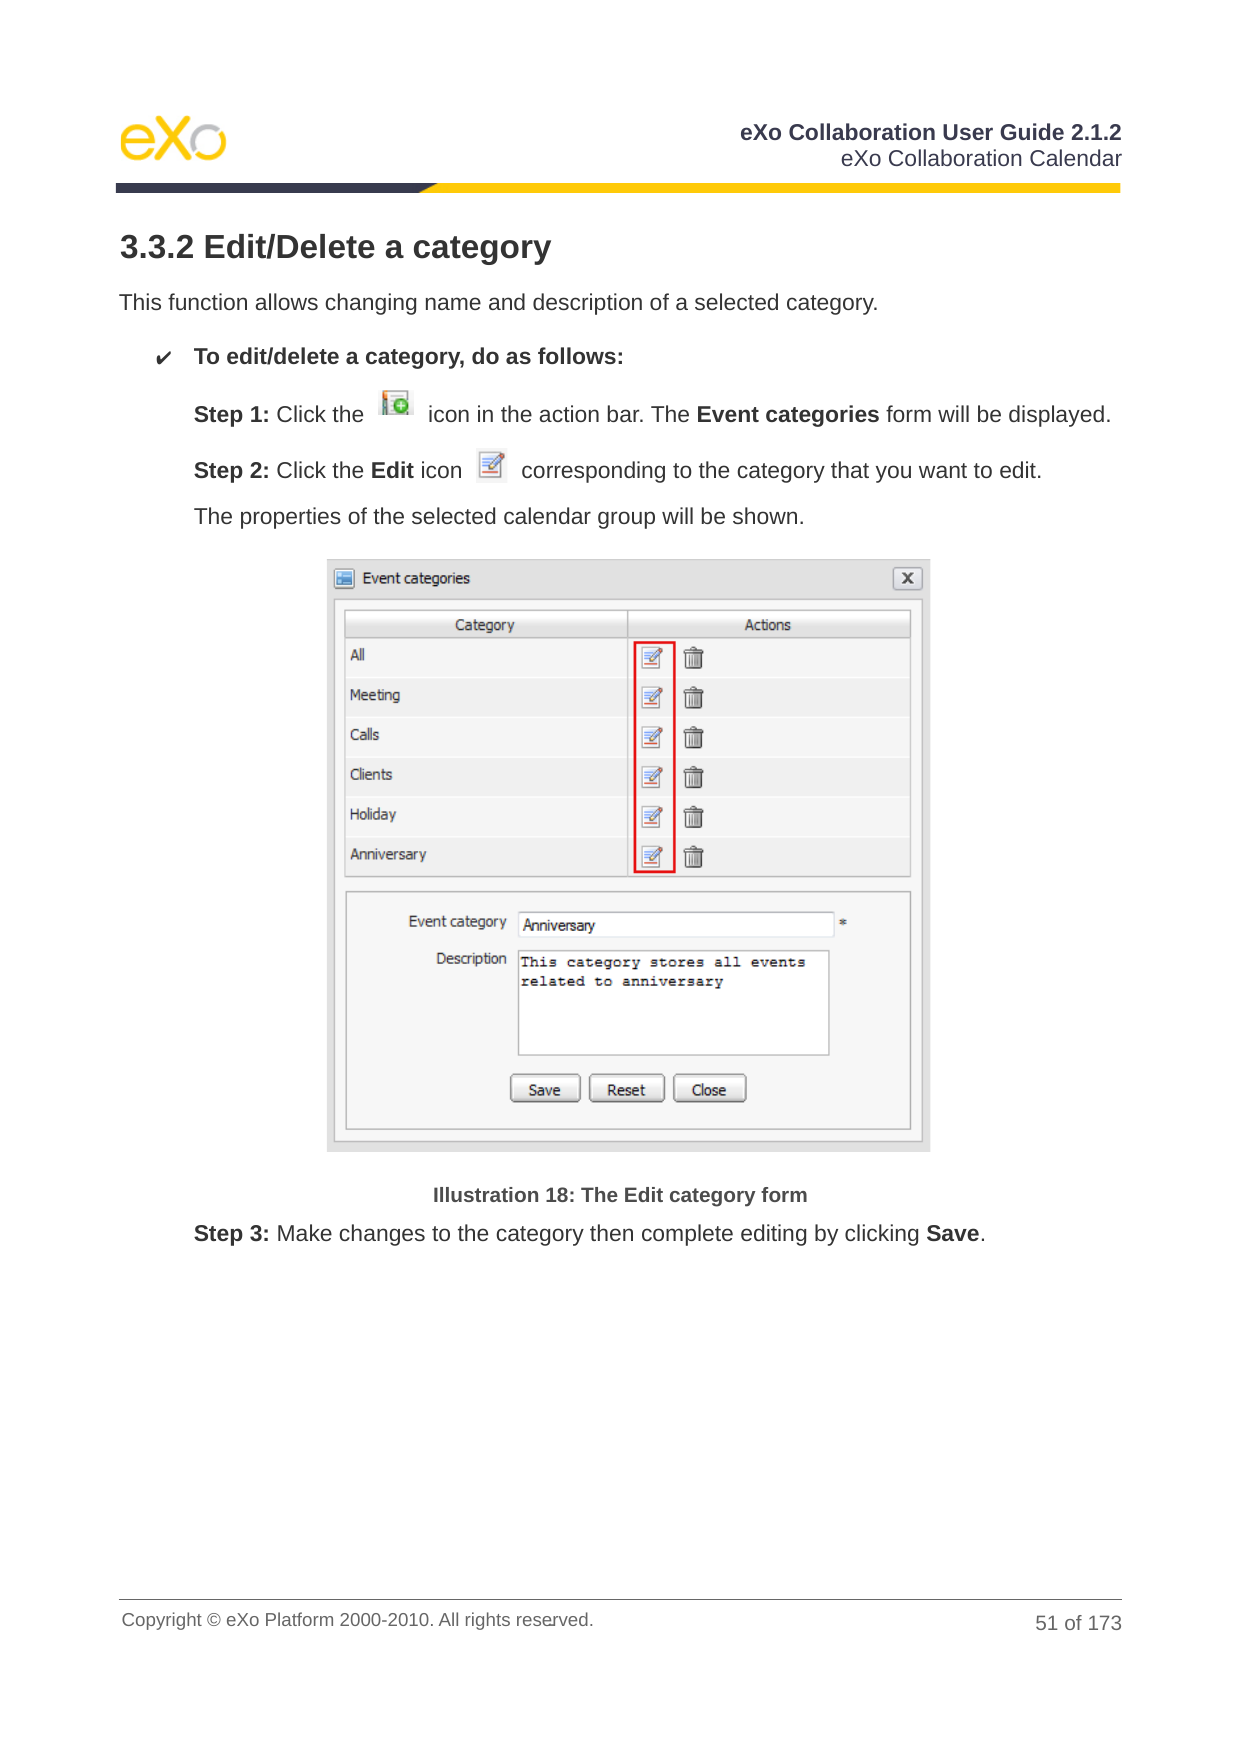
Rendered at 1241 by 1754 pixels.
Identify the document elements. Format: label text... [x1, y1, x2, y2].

picture [120, 115, 227, 161]
list Step 2: Click the Edit icon corresponding to the category that you want to edit. [156, 441, 1122, 490]
text This function allows changing name and description of a selected category. [118, 288, 1122, 315]
picture [378, 390, 414, 415]
picture [115, 183, 1121, 193]
picture [326, 559, 931, 1152]
list Step 3: Make changes to the category then complete editing by clicking Save. [156, 542, 1122, 1247]
list The properties of the selected calendar group will be shown. [156, 503, 1122, 529]
list Step 1: Click the icon in the action bar. The Event categories form will be displayed. [156, 382, 1122, 427]
list Illustration 18: The Edit category form [303, 620, 938, 1207]
list To edit/delete a category, do as follows: [156, 343, 1122, 369]
subtitle Edit/Delete a category [118, 228, 1122, 266]
picture [476, 448, 508, 483]
